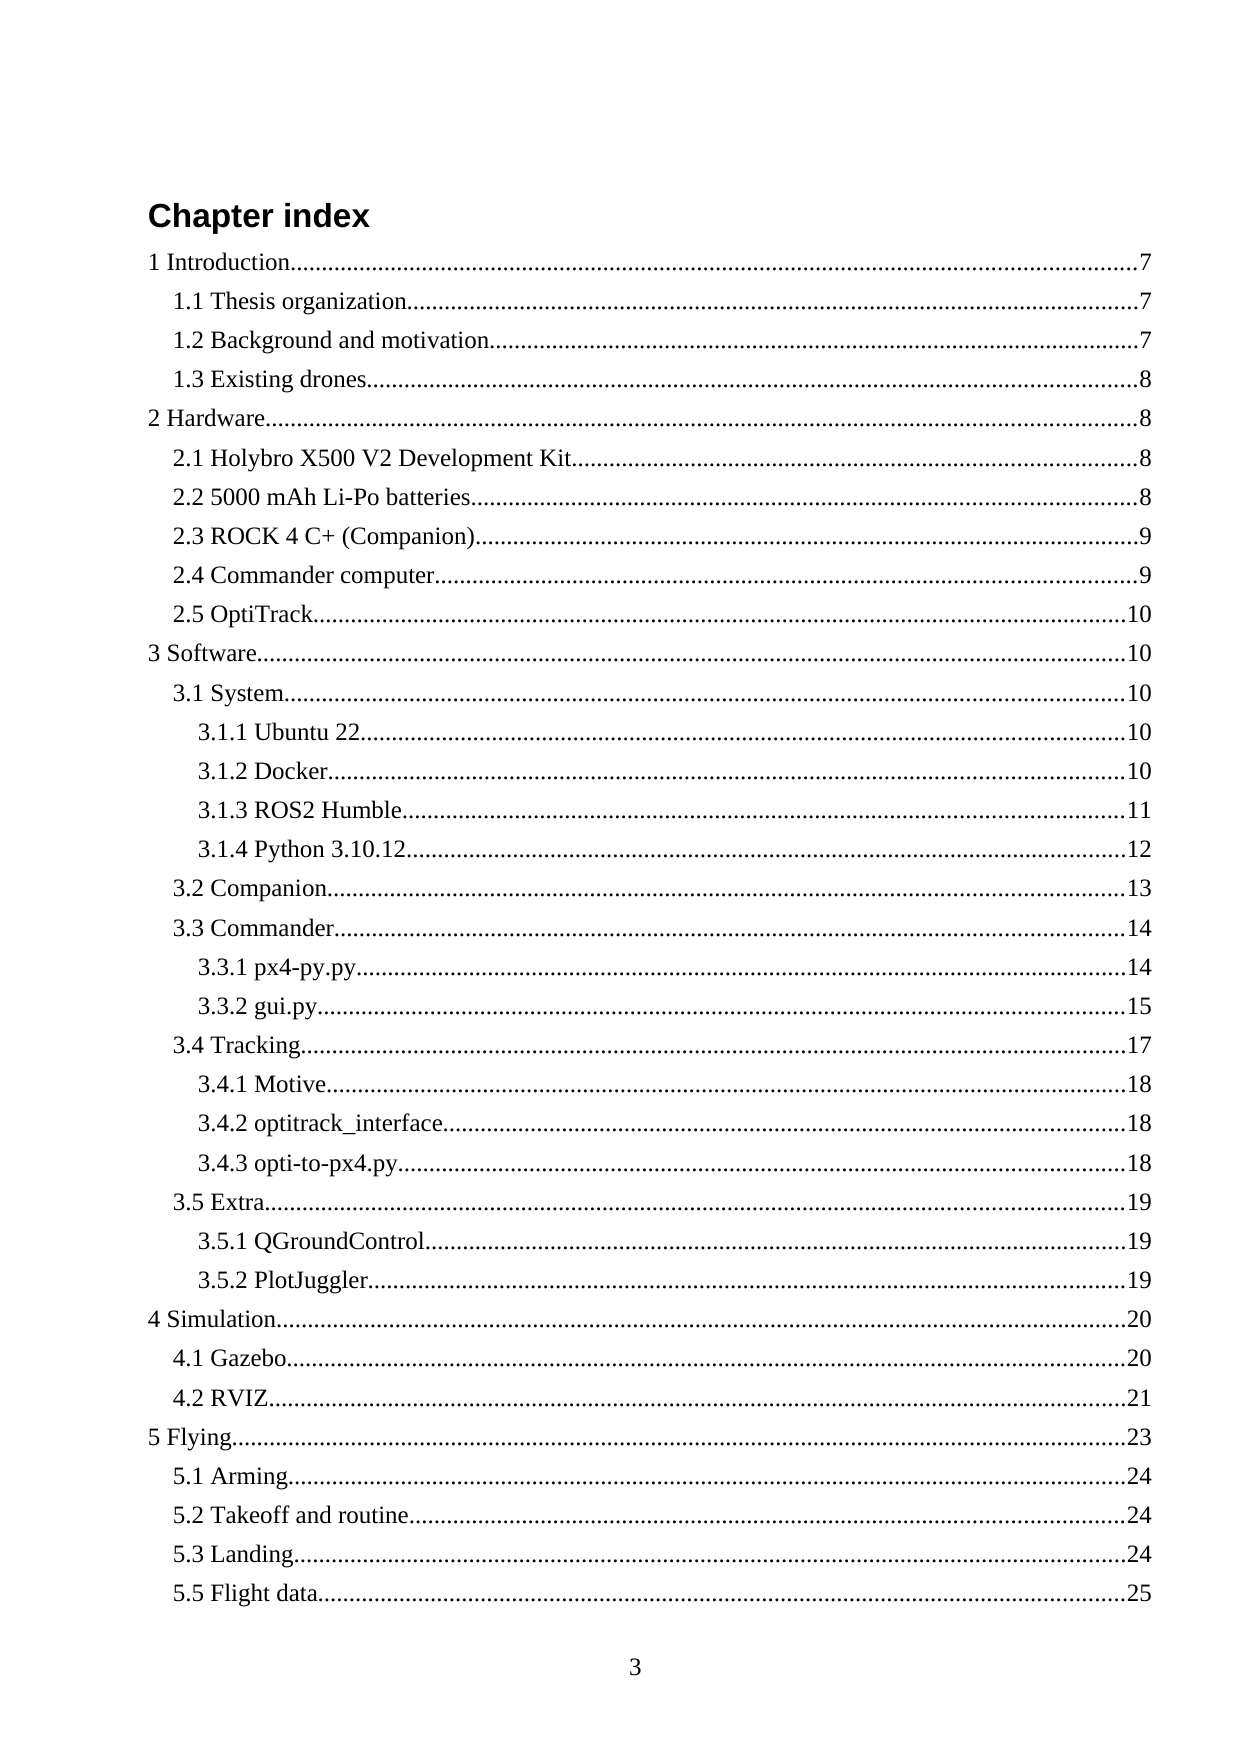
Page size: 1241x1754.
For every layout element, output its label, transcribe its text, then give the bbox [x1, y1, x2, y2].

text 5.5 Flight data 25 [173, 1578, 1152, 1607]
text 3.3 Commander 14 [173, 913, 1152, 941]
text 2.4 Commander computer 9 [173, 560, 1152, 589]
text 3.3.2 gui.py 15 [198, 991, 1152, 1020]
text 3.1 System 10 [173, 678, 1152, 706]
text 2.2 5000 mAh Li-Po batteries 8 [173, 482, 1152, 511]
text 1.2 Background and motivation 7 [173, 325, 1152, 354]
text 4 Simulation 20 [148, 1304, 1152, 1333]
text 3 Software 10 [148, 638, 1152, 667]
text 4.2 RVIZ 21 [173, 1383, 1152, 1411]
text 1.3 Existing drones 8 [173, 364, 1152, 393]
text 3.2 Companion 13 [173, 873, 1152, 902]
text 3.1.4 Python 3.10.12 12 [198, 834, 1152, 863]
text 3.4 Tracking 17 [173, 1030, 1152, 1059]
text 3.4.1 Motive 18 [198, 1069, 1152, 1098]
text 3.4.2 optitrack_interface 18 [198, 1108, 1152, 1137]
text 2.5 OptiTrack 10 [173, 599, 1152, 628]
text 2 Hardware 8 [148, 403, 1152, 432]
text 2.1 Holybro X500 V2 Development Kit 8 [173, 443, 1152, 471]
text 3.5.1 QGroundControl 19 [198, 1226, 1152, 1255]
text 3.1.2 Docker 10 [198, 756, 1152, 785]
text 5.3 Landing 24 [173, 1539, 1152, 1568]
text 2.3 ROCK 4 C+ (Companion) 9 [173, 521, 1152, 550]
text 5.2 Takeoff and routine 24 [173, 1500, 1152, 1529]
subtitle Chapter index [148, 196, 1152, 234]
text 3.3.1 px4-py.py 14 [198, 952, 1152, 981]
text 3.5.2 PlotJuggler 19 [198, 1265, 1152, 1294]
text 5.1 Arming 24 [173, 1461, 1152, 1490]
text 3.4.3 opti-to-px4.py 18 [198, 1148, 1152, 1176]
text 4.1 Gazebo 20 [173, 1343, 1152, 1372]
text 5 Flying 23 [148, 1422, 1152, 1451]
text 3.5 Extra 19 [173, 1187, 1152, 1216]
text 3.1.1 Ubuntu 22 10 [198, 717, 1152, 746]
text 1 Introduction 7 [148, 247, 1152, 276]
text 3.1.3 ROS2 Humble 11 [198, 795, 1152, 824]
text 1.1 Thesis organization 7 [173, 286, 1152, 315]
